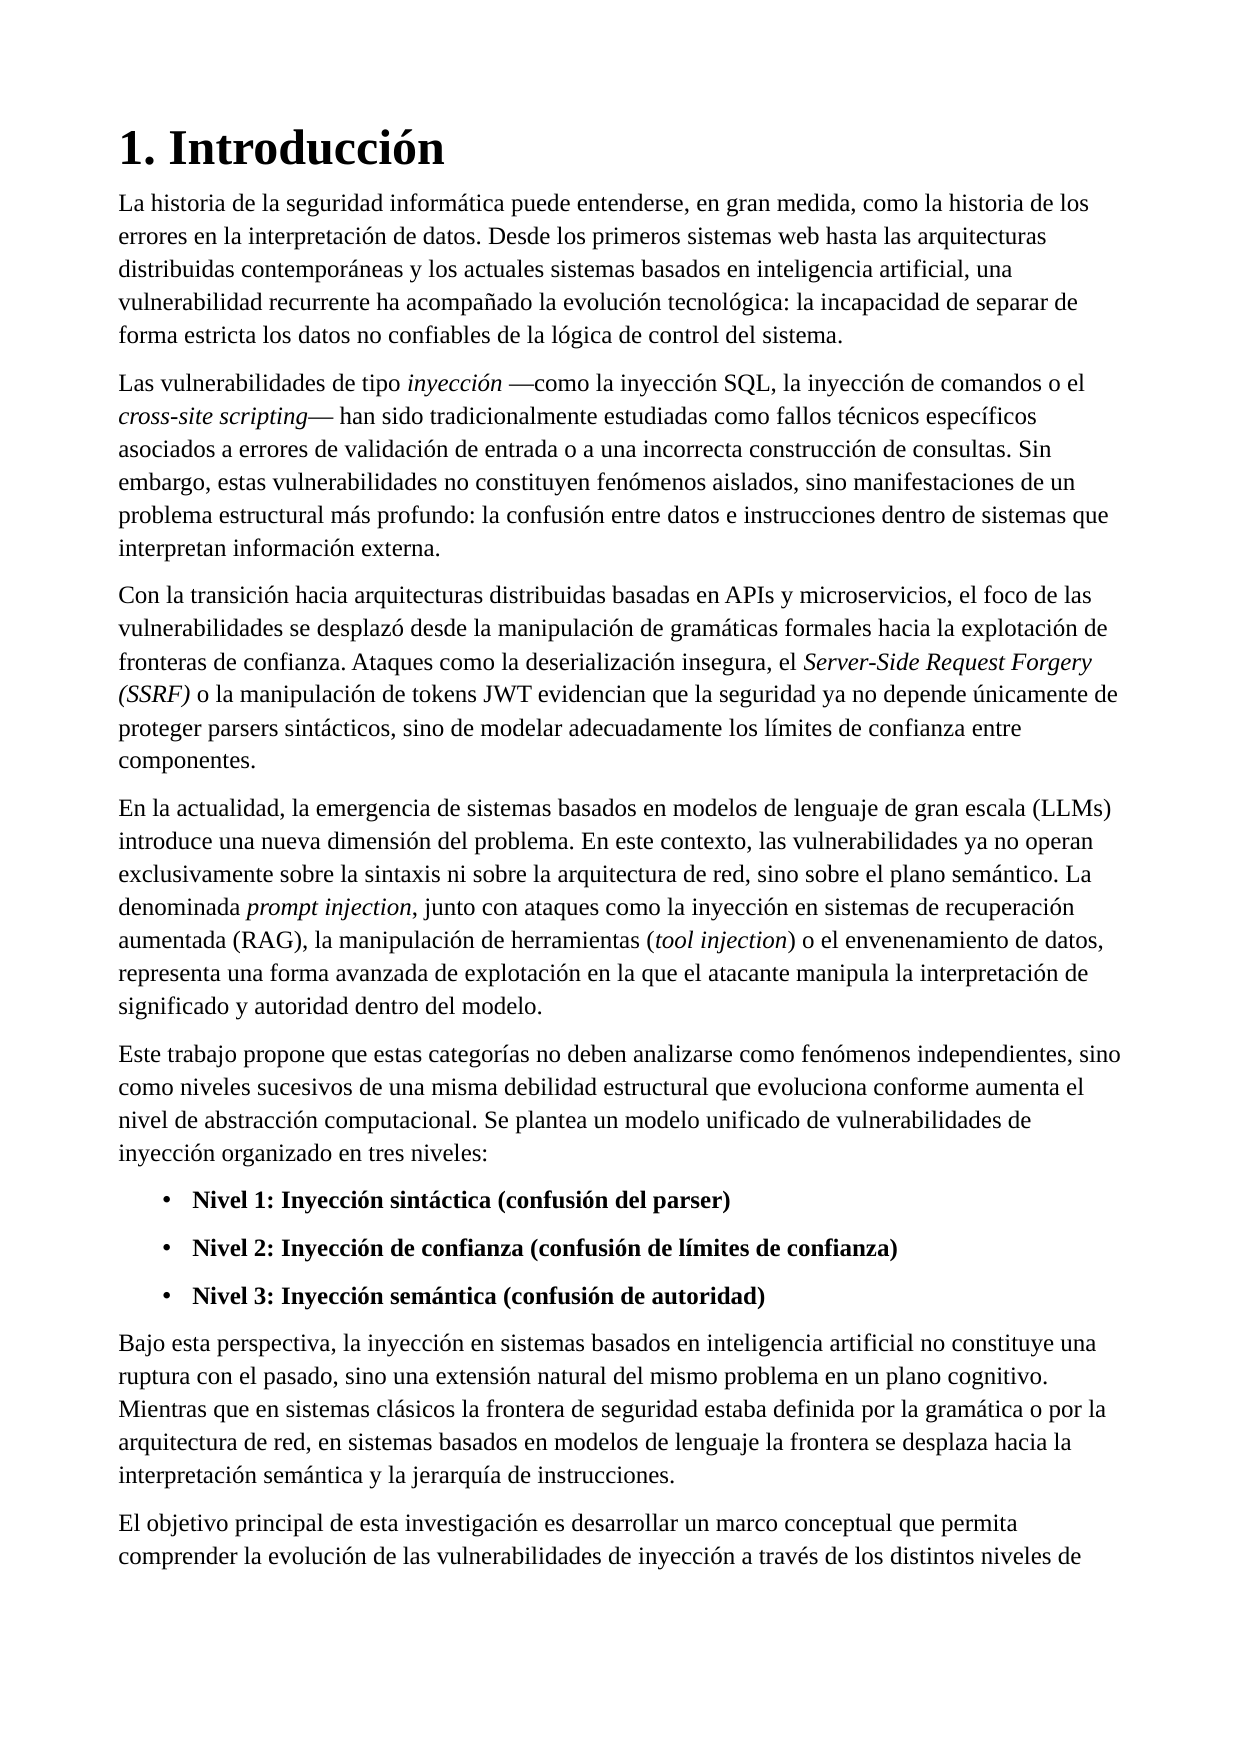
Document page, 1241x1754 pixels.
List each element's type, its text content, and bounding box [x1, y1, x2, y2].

text La historia de la seguridad informática puede entenderse, en gran medida, como la historia de los errores en la interpretación de datos. Desde los primeros sistemas web hasta las arquitecturas distribuidas contemporáneas y los actuales sistemas basados en inteligencia artificial, una vulnerabilidad recurrente ha acompañado la evolución tecnológica: la incapacidad de separar de forma estricta los datos no confiables de la lógica de control del sistema. [118, 188, 1122, 349]
text Las vulnerabilidades de tipo inyección —como la inyección SQL, la inyección de comandos o el cross-site scripting— han sido tradicionalmente estudiadas como fallos técnicos específicos asociados a errores de validación de entrada o a una incorrecta construcción de consultas. Sin embargo, estas vulnerabilidades no constituyen fenómenos aislados, sino manifestaciones de un problema estructural más profundo: la confusión entre datos e instrucciones dentro de sistemas que interpretan información externa. [118, 368, 1122, 562]
text El objetivo principal de esta investigación es desarrollar un marco conceptual que permita comprender la evolución de las vulnerabilidades de inyección a través de los distintos niveles de [118, 1508, 1122, 1570]
text Este trabajo propone que estas categorías no deben analizarse como fenómenos independientes, sino como niveles sucesivos de una misma debilidad estructural que evoluciona conforme aumenta el nivel de abstracción computacional. Se plantea un modelo unificado de vulnerabilidades de inyección organizado en tres niveles: [118, 1039, 1122, 1167]
subtitle 1. Introducción [118, 118, 1122, 176]
text Bajo esta perspectiva, la inyección en sistemas basados en inteligencia artificial no constituye una ruptura con el pasado, sino una extensión natural del mismo problema en un plano cognitivo. Mientras que en sistemas clásicos la frontera de seguridad estaba definida por la gramática o por la arquitectura de red, en sistemas basados en modelos de lenguaje la frontera se desplaza hacia la interpretación semántica y la jerarquía de instrucciones. [118, 1328, 1122, 1489]
list Nivel 2: Inyección de confianza (confusión de límites de confianza) [162, 1233, 1122, 1262]
text Con la transición hacia arquitecturas distribuidas basadas en APIs y microservicios, el foco de las vulnerabilidades se desplazó desde la manipulación de gramáticas formales hacia la explotación de fronteras de confianza. Ataques como la deserialización insegura, el Server-Side Request Forgery (SSRF) o la manipulación de tokens JWT evidencian que la seguridad ya no depende únicamente de proteger parsers sintácticos, sino de modelar adecuadamente los límites de confianza entre componentes. [118, 581, 1122, 774]
text En la actualidad, la emergencia de sistemas basados en modelos de lenguaje de gran escala (LLMs) introduce una nueva dimensión del problema. En este contexto, las vulnerabilidades ya no operan exclusivamente sobre la sintaxis ni sobre la arquitectura de red, sino sobre el plano semántico. La denominada prompt injection, junto con ataques como la inyección en sistemas de recuperación aumentada (RAG), la manipulación de herramientas (tool injection) o el envenenamiento de datos, representa una forma avanzada de explotación en la que el atacante manipula la interpretación de significado y autoridad dentro del modelo. [118, 793, 1122, 1020]
list Nivel 1: Inyección sintáctica (confusión del parser) [162, 1186, 1122, 1214]
list Nivel 3: Inyección semántica (confusión de autoridad) [162, 1281, 1122, 1309]
